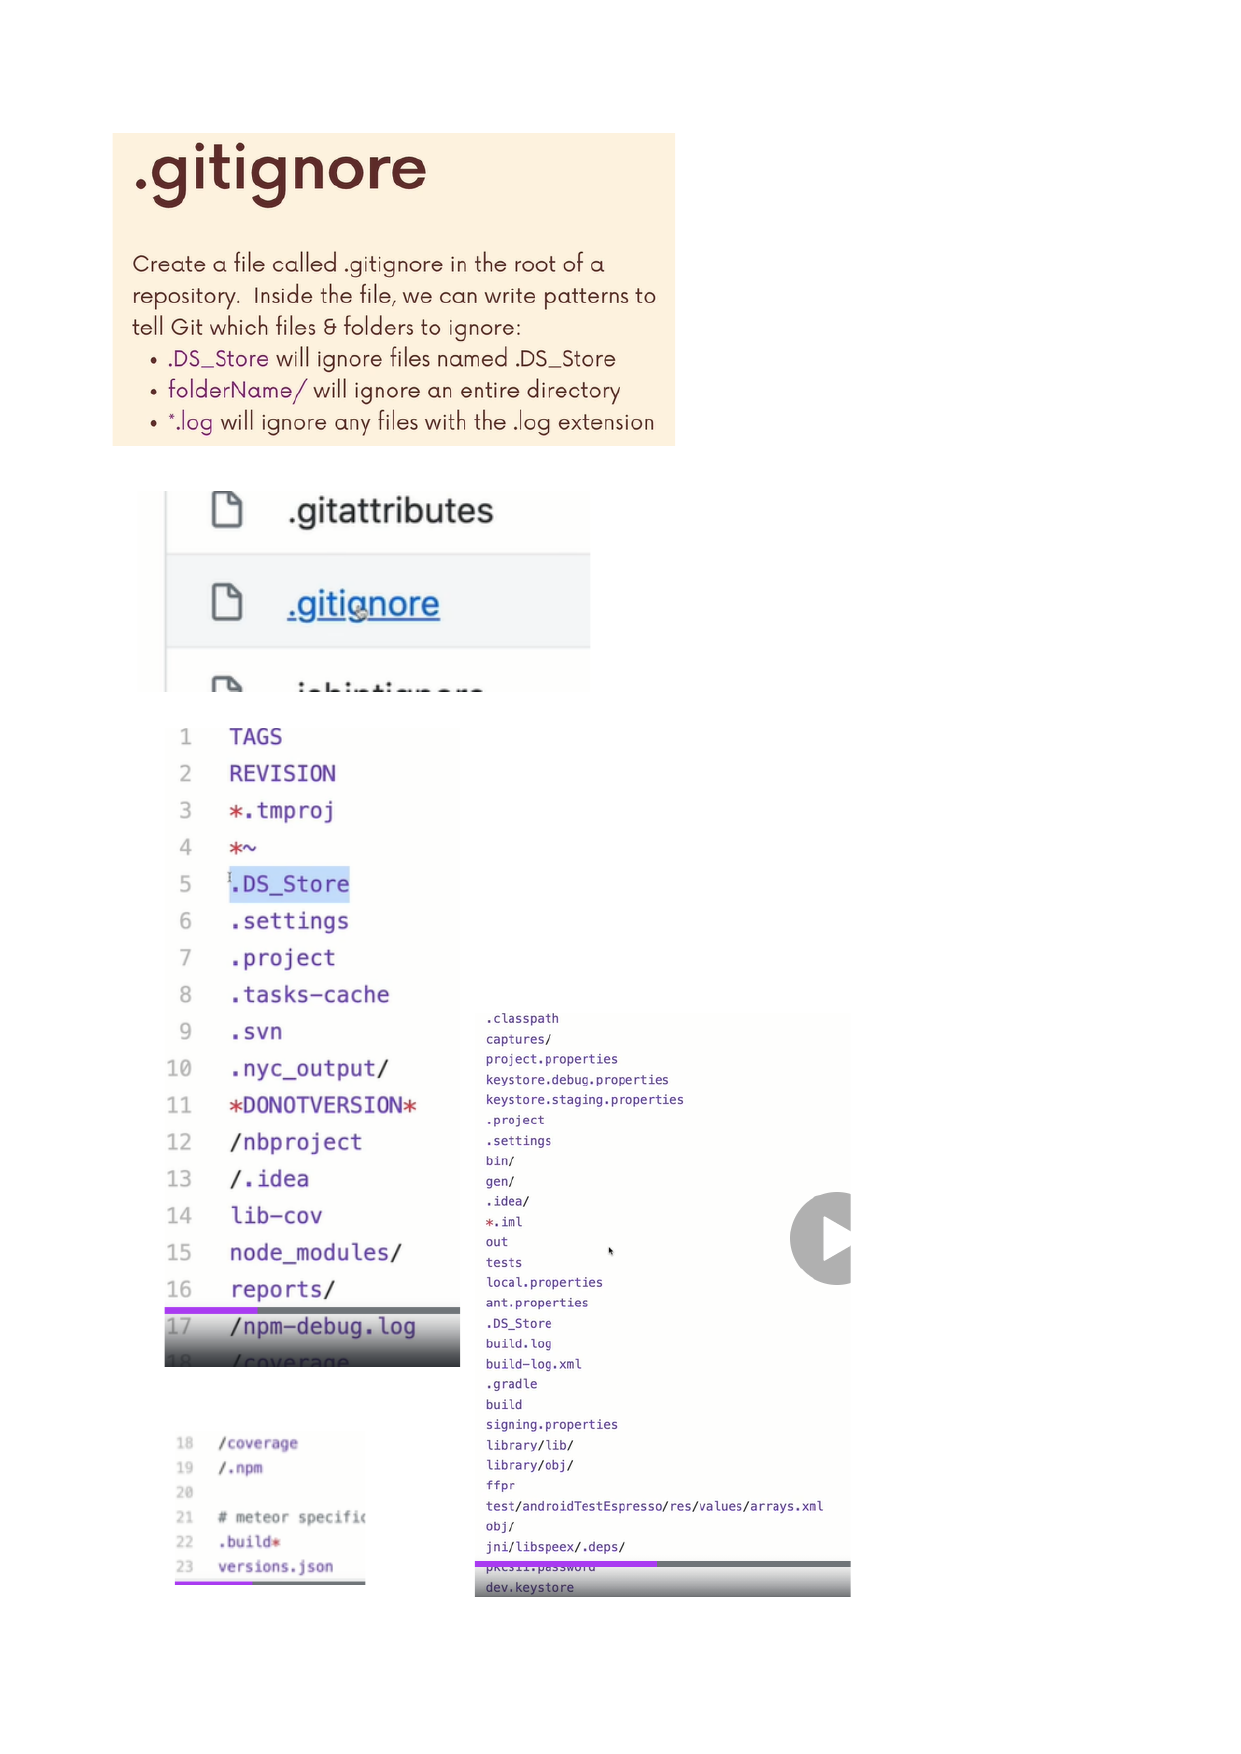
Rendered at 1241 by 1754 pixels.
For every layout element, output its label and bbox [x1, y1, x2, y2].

picture [112, 133, 676, 446]
picture [164, 728, 461, 1367]
picture [474, 1013, 851, 1597]
picture [174, 1431, 366, 1585]
picture [137, 491, 591, 692]
